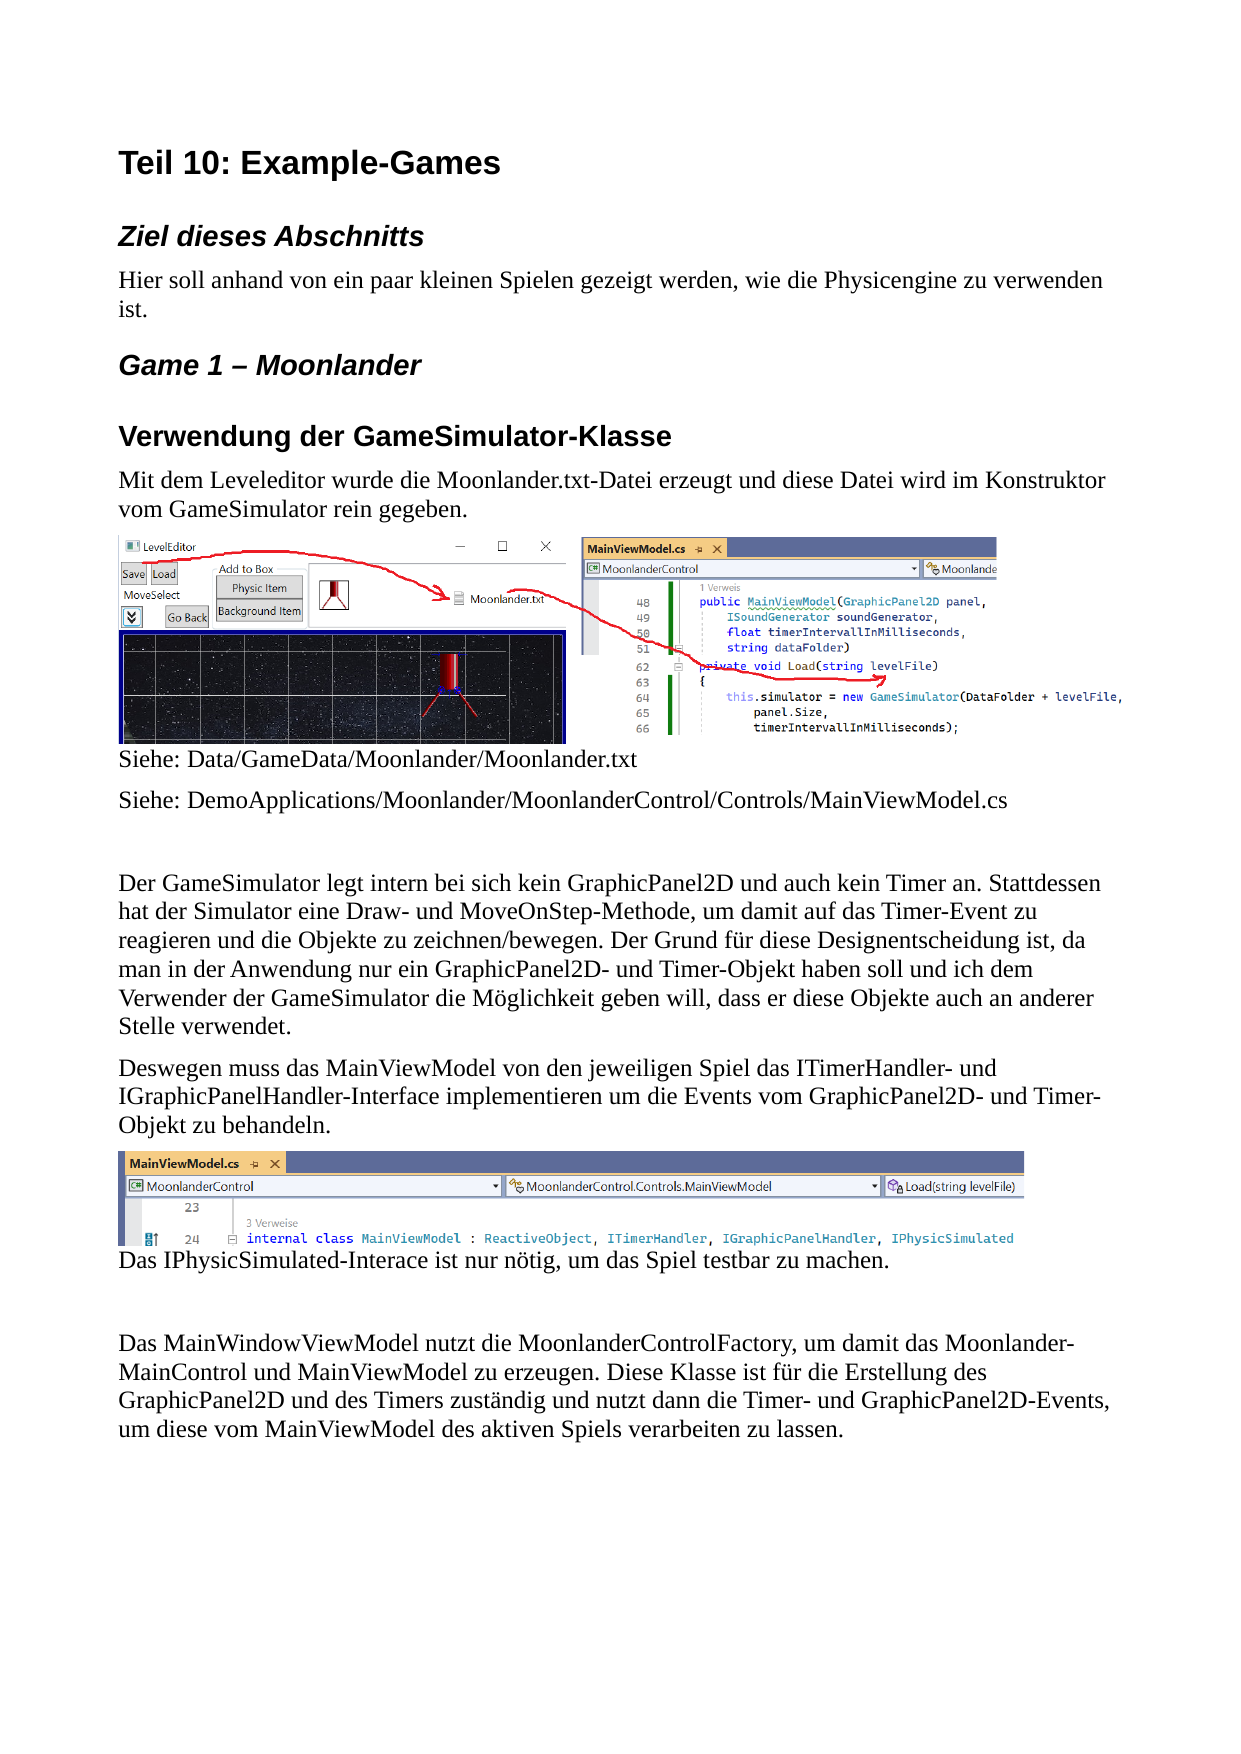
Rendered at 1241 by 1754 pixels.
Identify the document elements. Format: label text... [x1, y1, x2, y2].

picture [118, 1151, 1025, 1246]
text Das MainWindowViewModel nutzt die MoonlanderControlFactory, um damit das Moonlander-MainControl und MainViewModel zu erzeugen. Diese Klasse ist für die Erstellung des GraphicPanel2D und des Timers zuständig und nutzt dann die Timer- und GraphicPanel2D-Events, um diese vom MainViewModel des aktiven Spiels verarbeiten zu lassen. [118, 1328, 1122, 1443]
subtitle Teil 10: Example-Games [118, 143, 1122, 182]
text Siehe: Data/GameData/Moonlander/Moonlander.txt [118, 744, 1122, 773]
subtitle Game 1 – Moonlander [118, 348, 1122, 381]
subtitle Ziel dieses Abschnitts [118, 219, 1122, 253]
picture [118, 535, 1123, 744]
text Mit dem Leveleditor wurde die Moonlander.txt-Datei erzeugt und diese Datei wird im Konstruktor vom GameSimulator rein gegeben. [118, 465, 1122, 522]
text Siehe: DemoApplications/Moonlander/MoonlanderControl/Controls/MainViewModel.cs [118, 785, 1122, 814]
text Das IPhysicSimulated-Interace ist nur nötig, um das Spiel testbar zu machen. [118, 1151, 1122, 1274]
text Hier soll anhand von ein paar kleinen Spielen gezeigt werden, wie die Physicengine zu verwenden ist. [118, 265, 1122, 323]
subtitle Verwendung der GameSimulator-Klasse [118, 419, 1122, 452]
text Deswegen muss das MainViewModel von den jeweiligen Spiel das ITimerHandler- und IGraphicPanelHandler-Interface implementieren um die Events vom GraphicPanel2D- und Timer-Objekt zu behandeln. [118, 1053, 1122, 1139]
text Der GameSimulator legt intern bei sich kein GraphicPanel2D und auch kein Timer an. Stattdessen hat der Simulator eine Draw- und MoveOnStep-Methode, um damit auf das Timer-Event zu reagieren und die Objekte zu zeichnen/bewegen. Der Grund für diese Designentscheidung ist, da man in der Anwendung nur ein GraphicPanel2D- und Timer-Objekt haben soll und ich dem Verwender der GameSimulator die Möglichkeit geben will, dass er diese Objekte auch an anderer Stelle verwendet. [118, 868, 1122, 1040]
